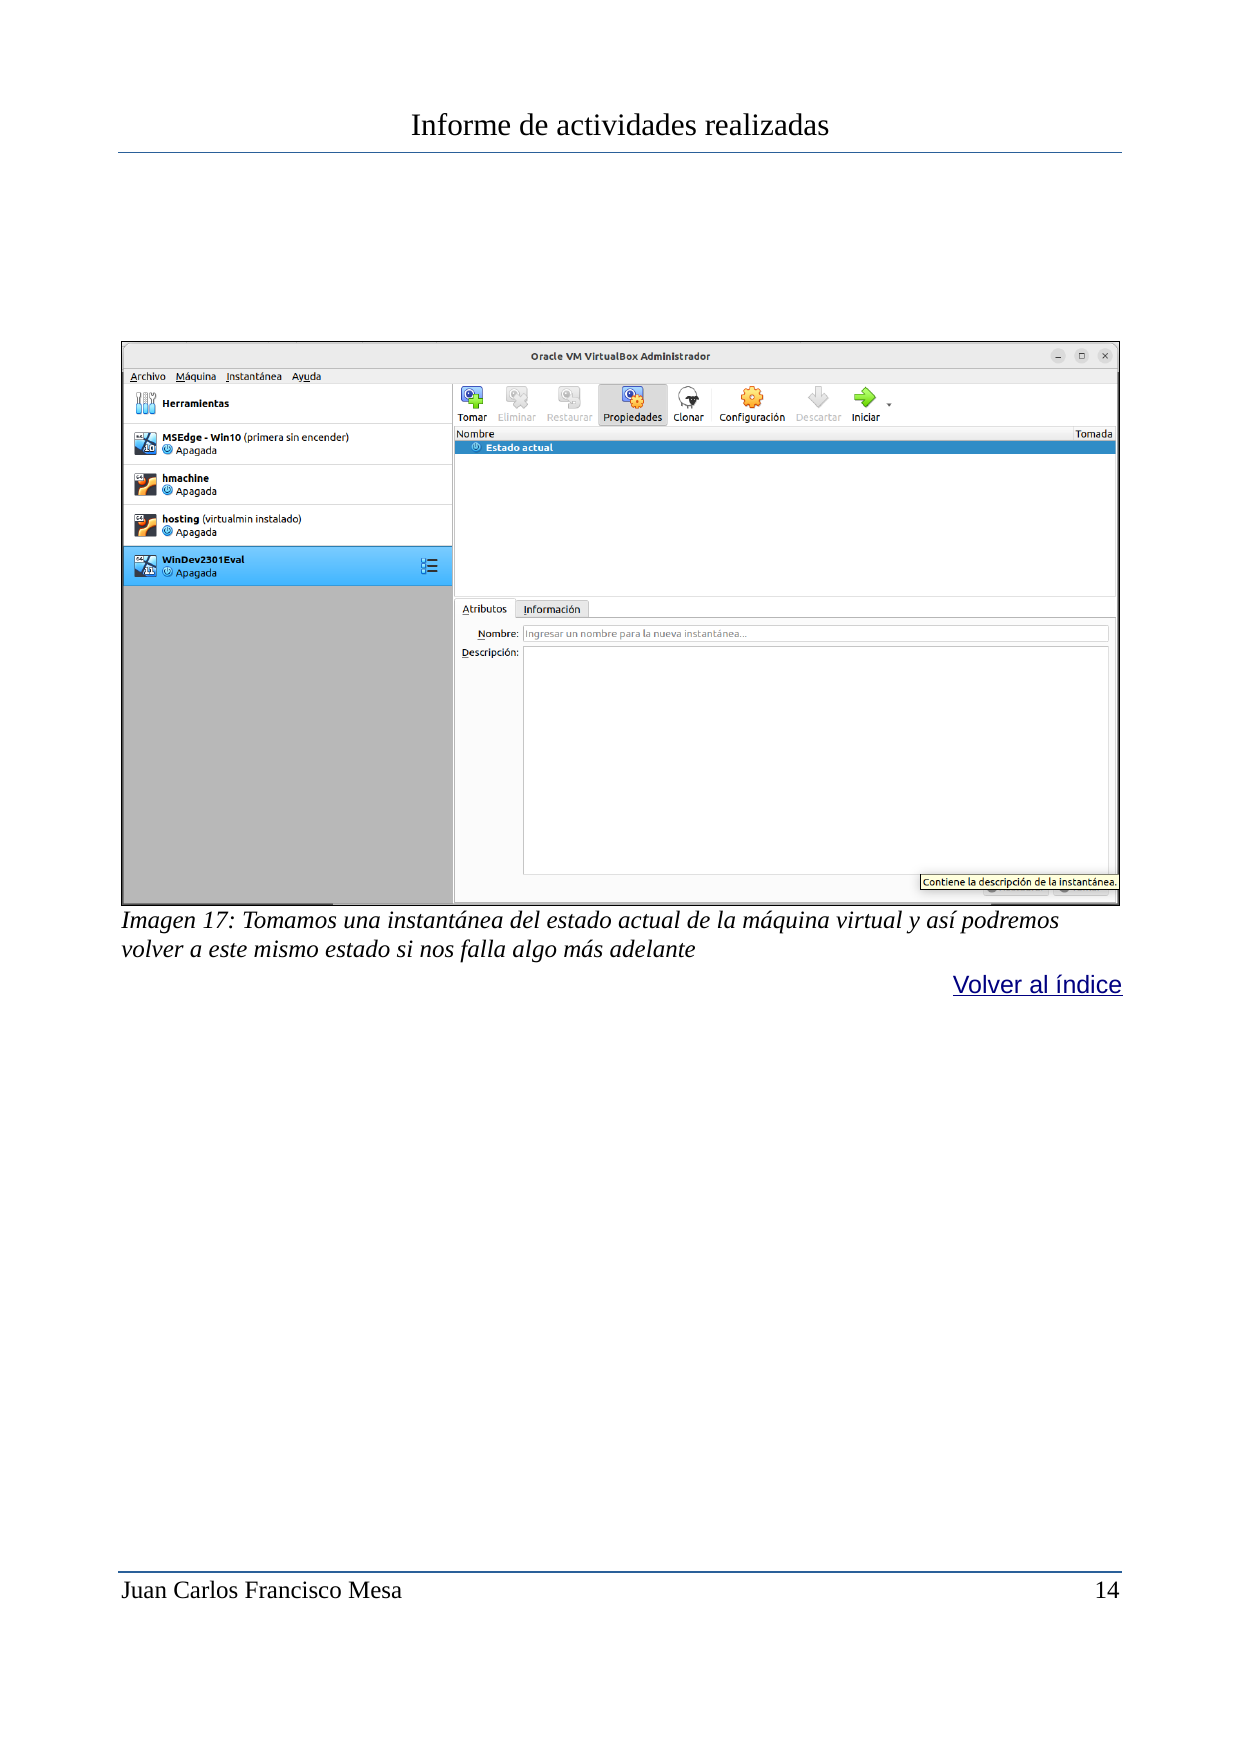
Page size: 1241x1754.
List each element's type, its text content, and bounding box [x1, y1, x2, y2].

text Volver al índice [118, 326, 1122, 999]
picture [122, 342, 1119, 905]
text Imagen 17: Tomamos una instantánea del estado actual de la máquina virtual y así podremos volver a este mismo estado si nos falla algo más adelante [121, 906, 1119, 963]
